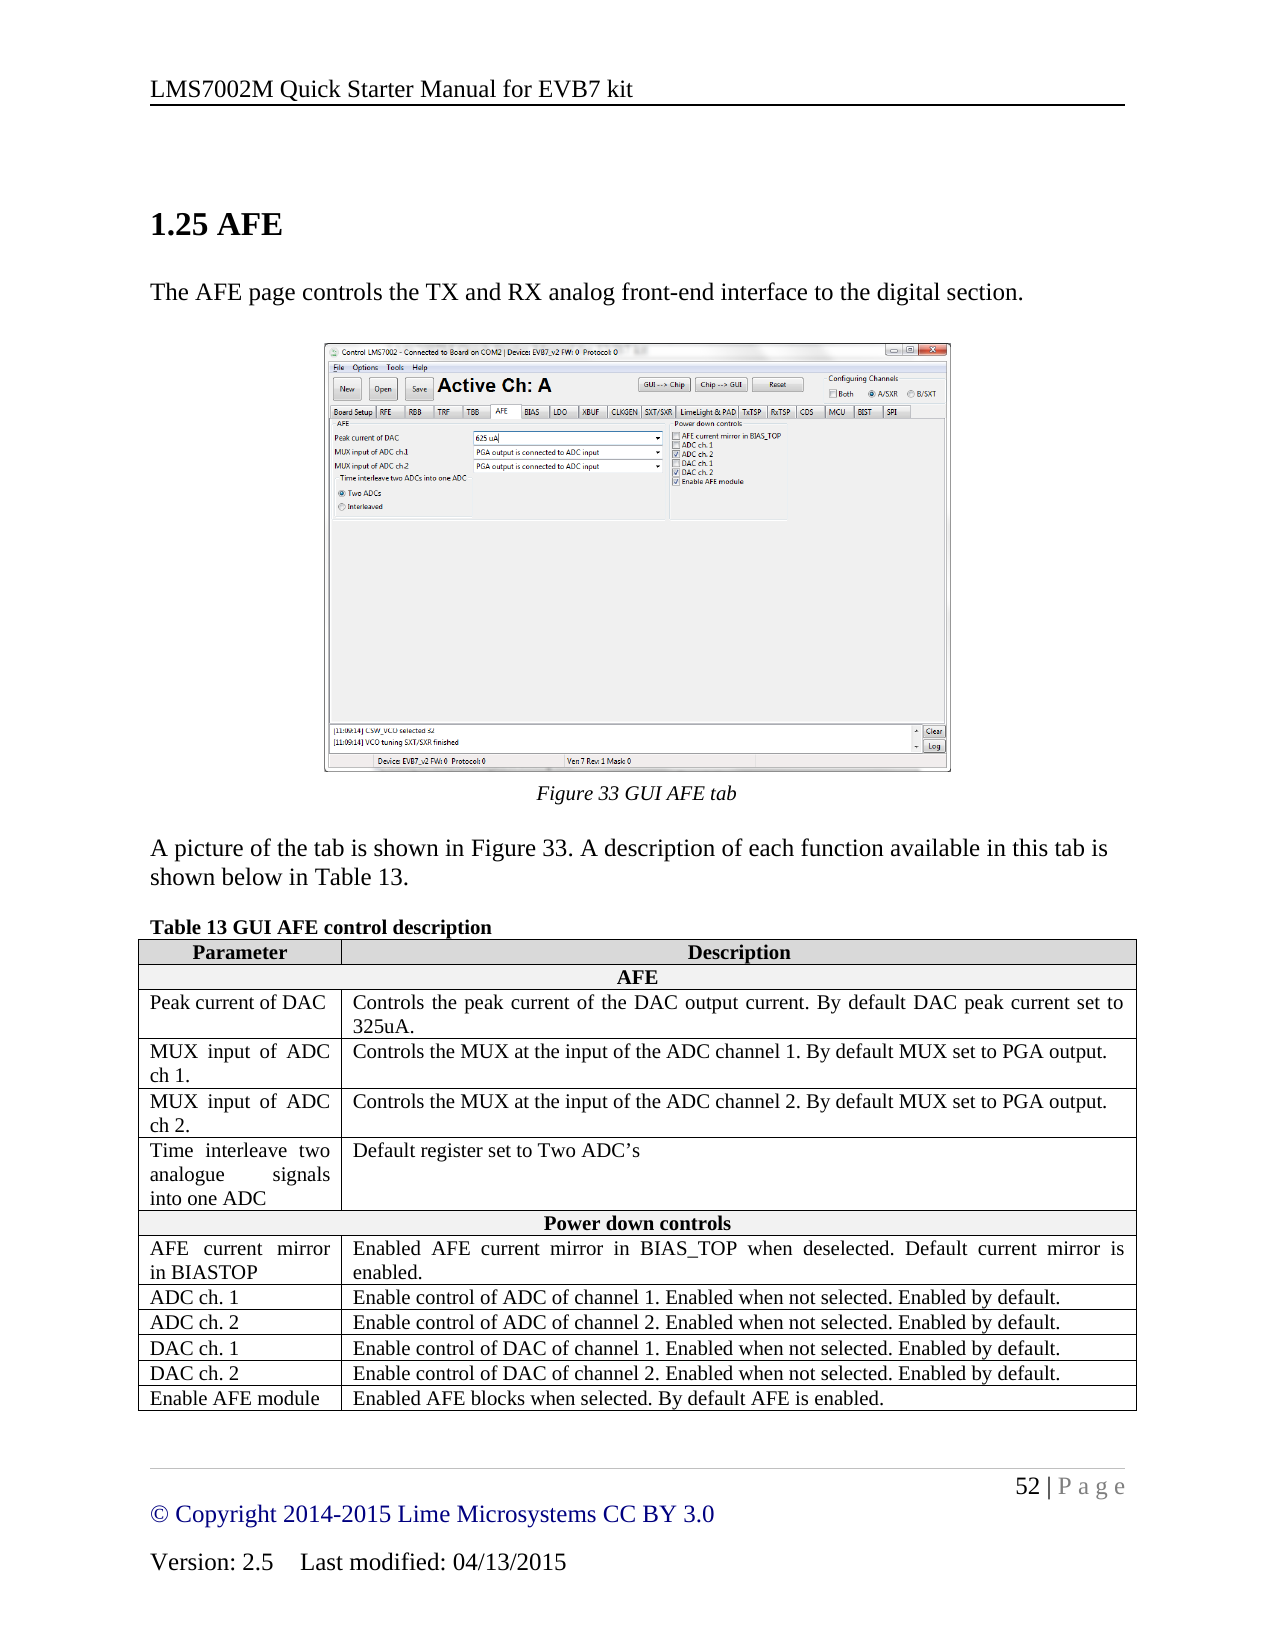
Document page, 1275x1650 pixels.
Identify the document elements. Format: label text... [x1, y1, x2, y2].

table_cell Enabled AFE blocks when selected. By default AFE is enabled. [342, 1386, 1136, 1410]
table_cell DAC ch. 2 [139, 1361, 341, 1384]
table_cell Enable AFE module [139, 1386, 341, 1410]
table_cell Peak current of DAC [139, 990, 341, 1038]
table_cell Enable control of ADC of channel 2. Enabled when not selected. Enabled by default. [342, 1310, 1136, 1334]
text Table 13 GUI AFE control description [150, 915, 1125, 939]
table_cell Controls the peak current of the DAC output current. By default DAC peak current set to 325uA. [342, 990, 1136, 1038]
table_header Description [342, 940, 1136, 964]
picture [324, 343, 951, 772]
table_header Parameter [139, 940, 341, 964]
table_cell Enable control of ADC of channel 1. Enabled when not selected. Enabled by default. [342, 1285, 1136, 1309]
table_cell DAC ch. 1 [139, 1335, 341, 1359]
table_cell AFE current mirror in BIASTOP [139, 1236, 341, 1284]
table_cell Enable control of DAC of channel 1. Enabled when not selected. Enabled by default. [342, 1335, 1136, 1359]
table_cell ADC ch. 1 [139, 1285, 341, 1309]
text A picture of the tab is shown in Figure 33. A description of each function available in this tab is shown below in Table 13. [150, 833, 1125, 891]
table_cell ADC ch. 2 [139, 1310, 341, 1334]
table_cell MUX input of ADC ch 2. [139, 1089, 341, 1137]
table_cell Time interleave two analogue signals into one ADC [139, 1138, 341, 1210]
text The AFE page controls the TX and RX analog front-end interface to the digital section. [150, 277, 1125, 306]
table_cell Enabled AFE current mirror in BIAS_TOP when deselected. Default current mirror is enabled. [342, 1236, 1136, 1284]
table_cell Power down controls [139, 1211, 1136, 1235]
text Figure 33 GUI AFE tab [150, 781, 1125, 804]
table_cell Enable control of DAC of channel 2. Enabled when not selected. Enabled by default. [342, 1361, 1136, 1384]
table_cell MUX input of ADC ch 1. [139, 1039, 341, 1087]
table_cell Controls the MUX at the input of the ADC channel 1. By default MUX set to PGA output. [342, 1039, 1136, 1087]
table_cell Default register set to Two ADC’s [342, 1138, 1136, 1210]
subtitle AFE [150, 204, 1125, 242]
table_cell AFE [139, 965, 1136, 989]
table_cell Controls the MUX at the input of the ADC channel 2. By default MUX set to PGA output. [342, 1089, 1136, 1137]
